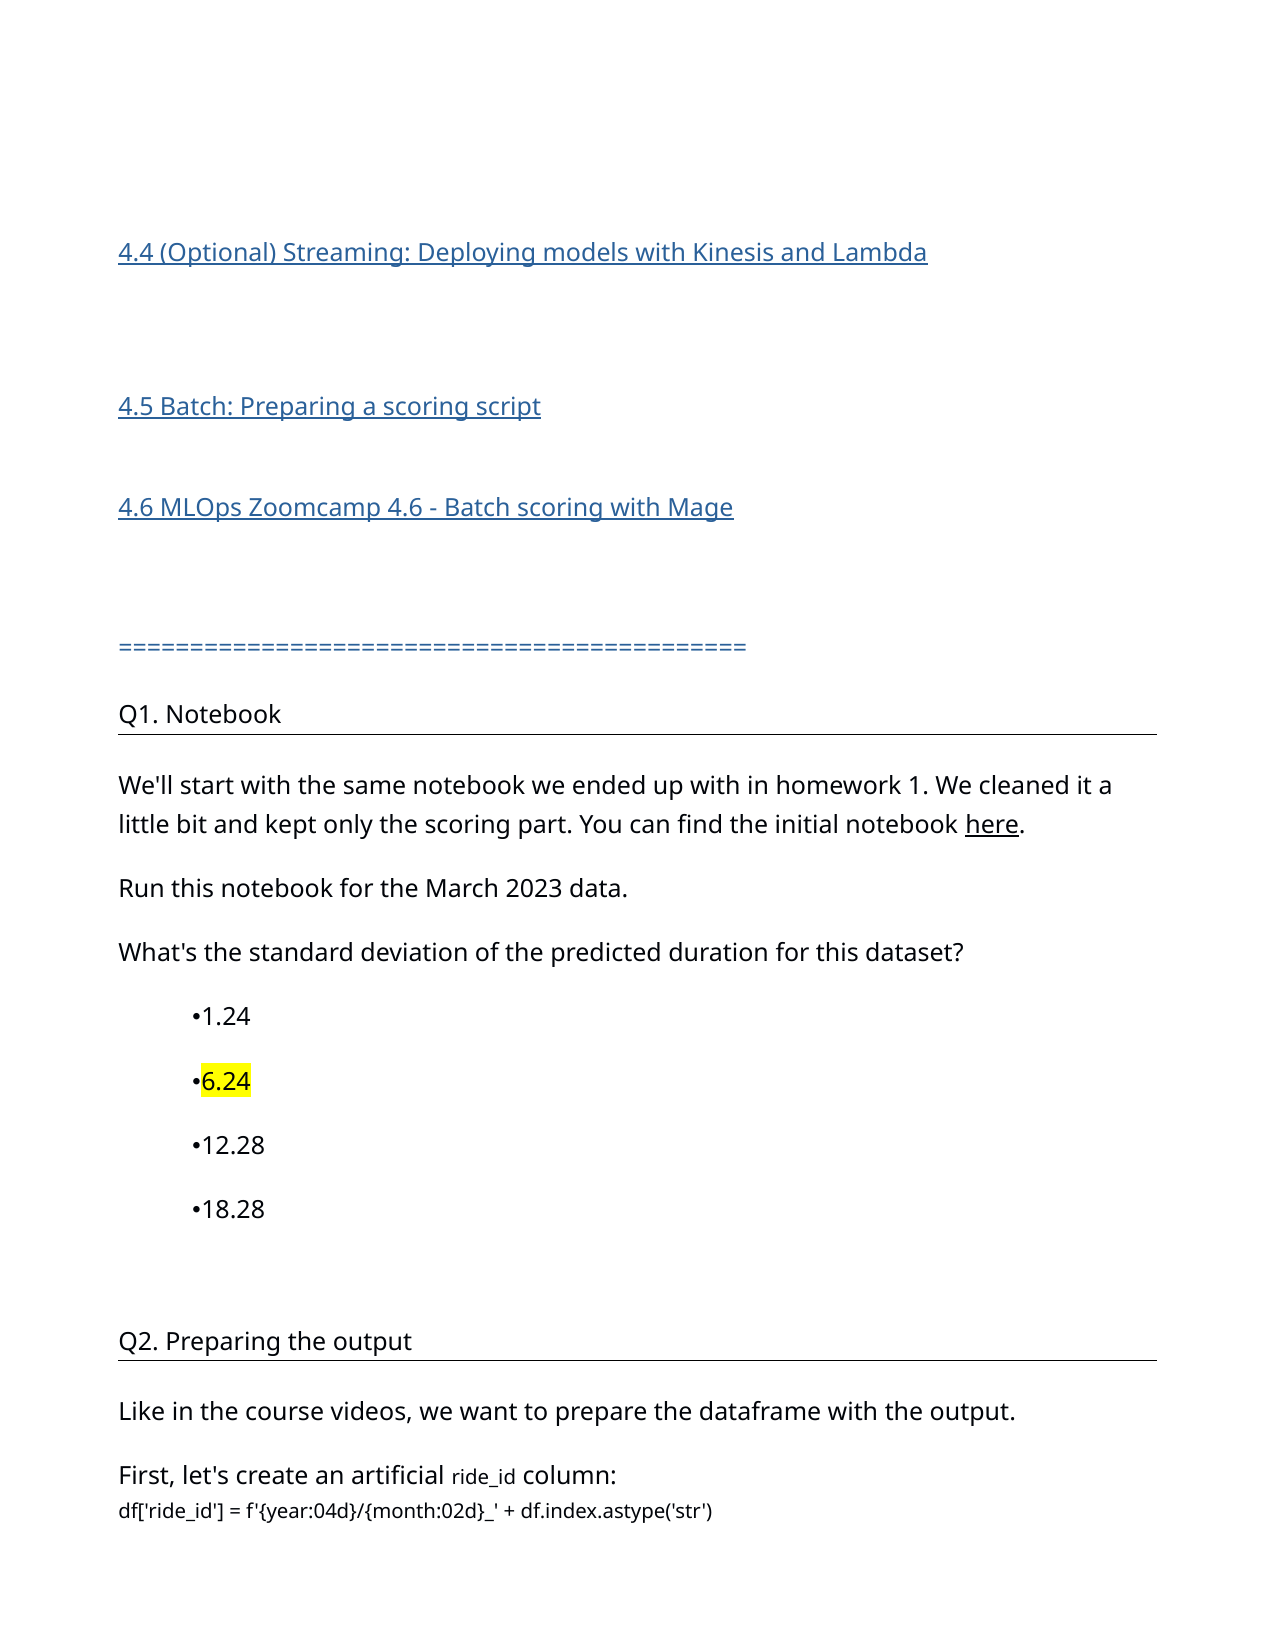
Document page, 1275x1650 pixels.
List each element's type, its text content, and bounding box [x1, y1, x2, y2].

text What's the standard deviation of the predicted duration for this dataset? [118, 935, 1157, 969]
subtitle Q1. Notebook [118, 697, 1157, 734]
list 6.24 [118, 1063, 1157, 1097]
text 4.6 MLOps Zoomcamp 4.6 - Batch scoring with Mage [118, 489, 1157, 524]
subtitle Q2. Preparing the output [118, 1323, 1157, 1360]
text We'll start with the same notebook we ended up with in homework 1. We cleaned it a little bit and kept only the scoring part. You can find the initial notebook here. [118, 767, 1157, 841]
list 18.28 [118, 1191, 1157, 1226]
text Like in the course videos, we want to prepare the dataframe with the output. [118, 1394, 1157, 1428]
text Run this notebook for the March 2023 data. [118, 871, 1157, 905]
text df['ride_id'] = f'{year:04d}/{month:02d}_' + df.index.astype('str') [118, 1497, 1157, 1525]
list 1.24 [118, 999, 1157, 1033]
subtitle 4.4 (Optional) Streaming: Deploying models with Kinesis and Lambda [118, 234, 1157, 268]
text ============================================ [118, 629, 1157, 663]
list 12.28 [118, 1127, 1157, 1161]
text 4.5 Batch: Preparing a scoring script [118, 388, 1157, 422]
text First, let's create an artificial ride_id column: [118, 1458, 1157, 1492]
